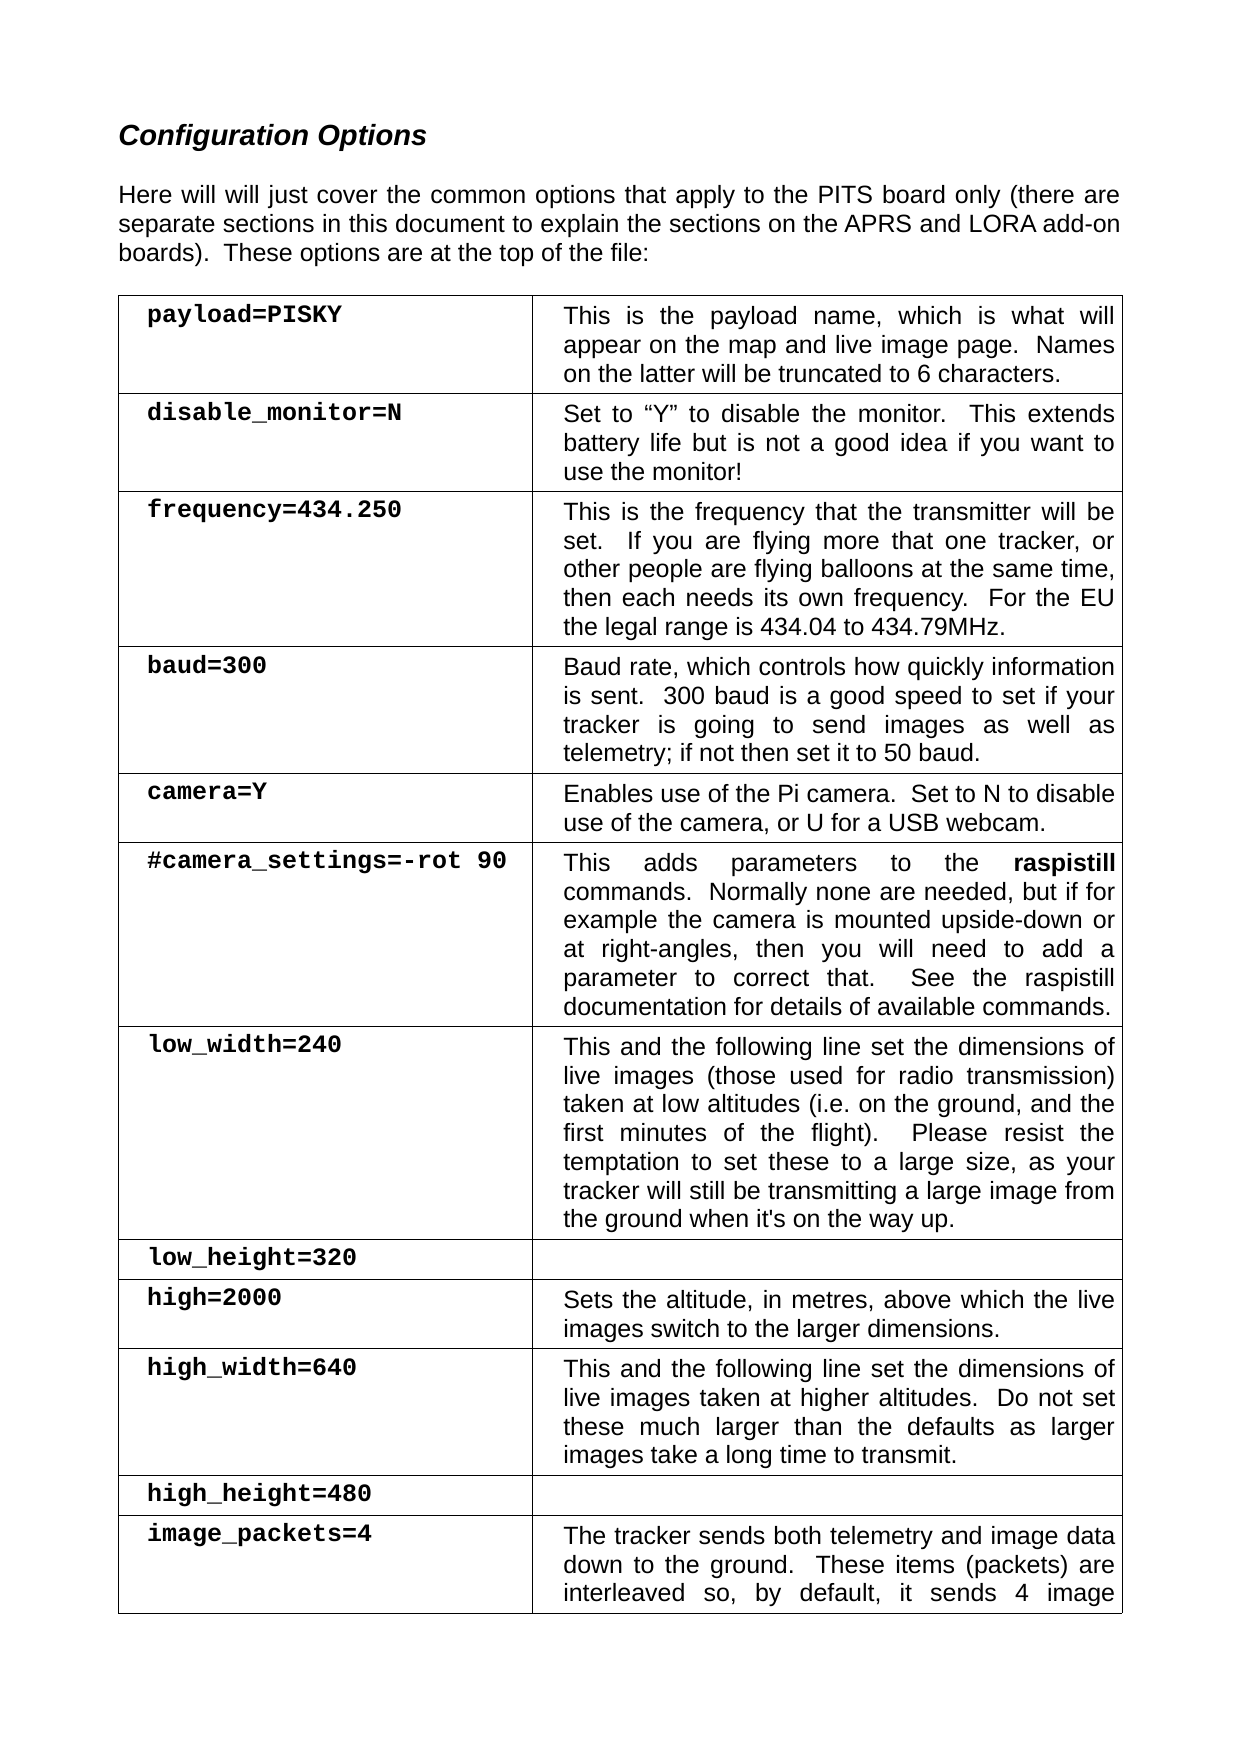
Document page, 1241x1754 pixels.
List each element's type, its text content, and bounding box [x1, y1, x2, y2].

table_cell This adds parameters to the raspistill commands. Normally none are needed, but if for example the camera is mounted upside-down or at right-angles, then you will need to add a parameter to correct that. See the raspistill documentation for details of available commands. [533, 843, 1122, 1026]
table_header This is the payload name, which is what will appear on the map and live image page. Names on the latter will be truncated to 6 characters. [533, 296, 1122, 393]
table_cell The tracker sends both telemetry and image data down to the ground. These items (packets) are interleaved so, by default, it sends 4 image [533, 1516, 1122, 1613]
table_cell high_height=480 [119, 1476, 532, 1515]
subtitle Configuration Options [118, 118, 1122, 152]
table_cell This and the following line set the dimensions of live images (those used for radio transmission) taken at low altitudes (i.e. on the ground, and the first minutes of the flight). Please resist the temptation to set these to a large size, as your tracker will still be transmitting a large image from the ground when it's on the way up. [533, 1027, 1122, 1239]
table_cell low_width=240 [119, 1027, 532, 1239]
table_cell Enables use of the Pi camera. Set to N to disable use of the camera, or U for a USB webcam. [533, 774, 1122, 842]
table_cell high=2000 [119, 1280, 532, 1348]
table_cell disable_monitor=N [119, 394, 532, 491]
table_cell baud=300 [119, 647, 532, 773]
table_cell Baud rate, which controls how quickly information is sent. 300 baud is a good speed to set if your tracker is going to send images as well as telemetry; if not then set it to 50 baud. [533, 647, 1122, 773]
table_cell frequency=434.250 [119, 492, 532, 646]
text Here will will just cover the common options that apply to the PITS board only (there are separate sections in this document to explain the sections on the APRS and LORA add-on boards). These options are at the top of the file: [118, 180, 1122, 267]
table_cell high_width=640 [119, 1349, 532, 1475]
table_cell This and the following line set the dimensions of live images taken at higher altitudes. Do not set these much larger than the defaults as larger images take a long time to transmit. [533, 1349, 1122, 1475]
table_cell [533, 1240, 1122, 1279]
table_cell [533, 1476, 1122, 1515]
table_cell #camera_settings=-rot 90 [119, 843, 532, 1026]
table_cell image_packets=4 [119, 1516, 532, 1613]
table_cell low_height=320 [119, 1240, 532, 1279]
table_cell camera=Y [119, 774, 532, 842]
table_header payload=PISKY [119, 296, 532, 393]
table_cell Set to “Y” to disable the monitor. This extends battery life but is not a good idea if you want to use the monitor! [533, 394, 1122, 491]
table_cell Sets the altitude, in metres, above which the live images switch to the larger dimensions. [533, 1280, 1122, 1348]
table_cell This is the frequency that the transmitter will be set. If you are flying more that one tracker, or other people are flying balloons at the same time, then each needs its own frequency. For the EU the legal range is 434.04 to 434.79MHz. [533, 492, 1122, 646]
